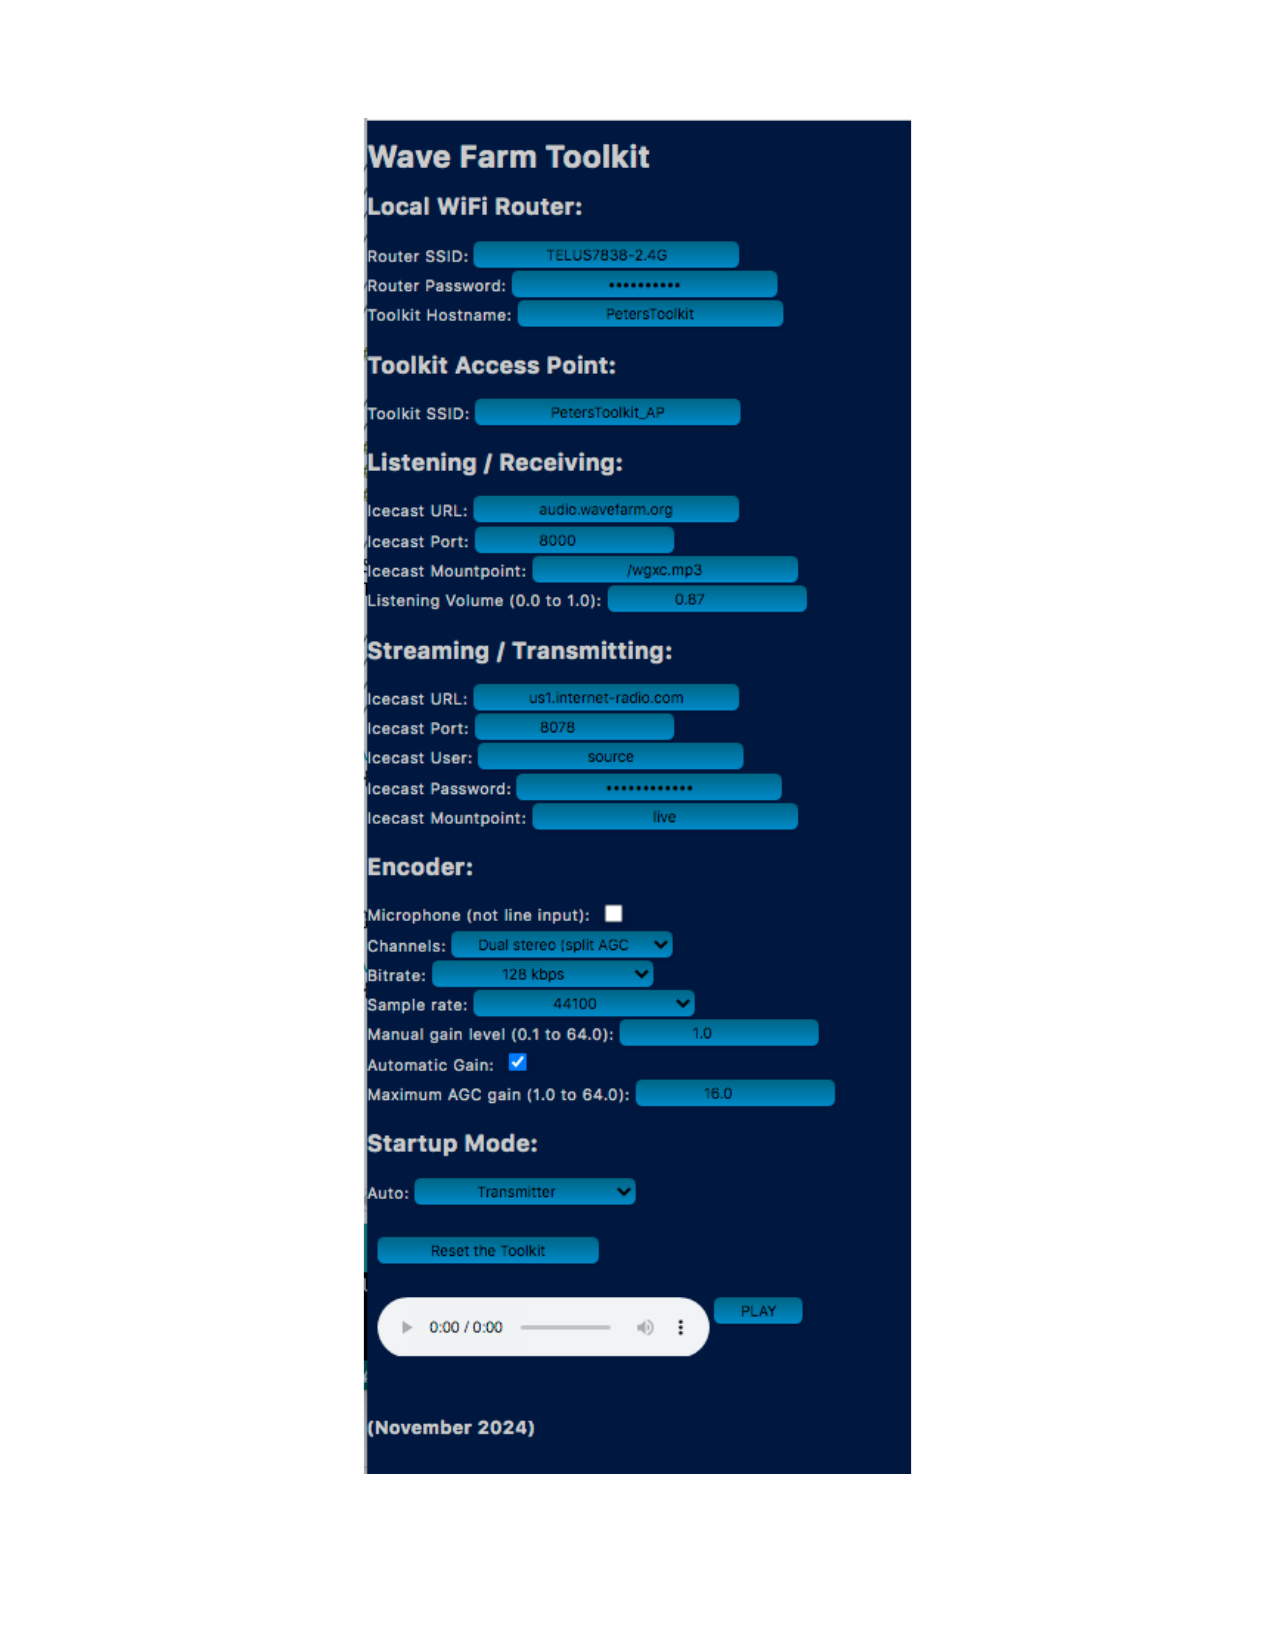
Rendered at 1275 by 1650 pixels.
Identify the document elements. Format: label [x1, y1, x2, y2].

picture [363, 118, 912, 1474]
